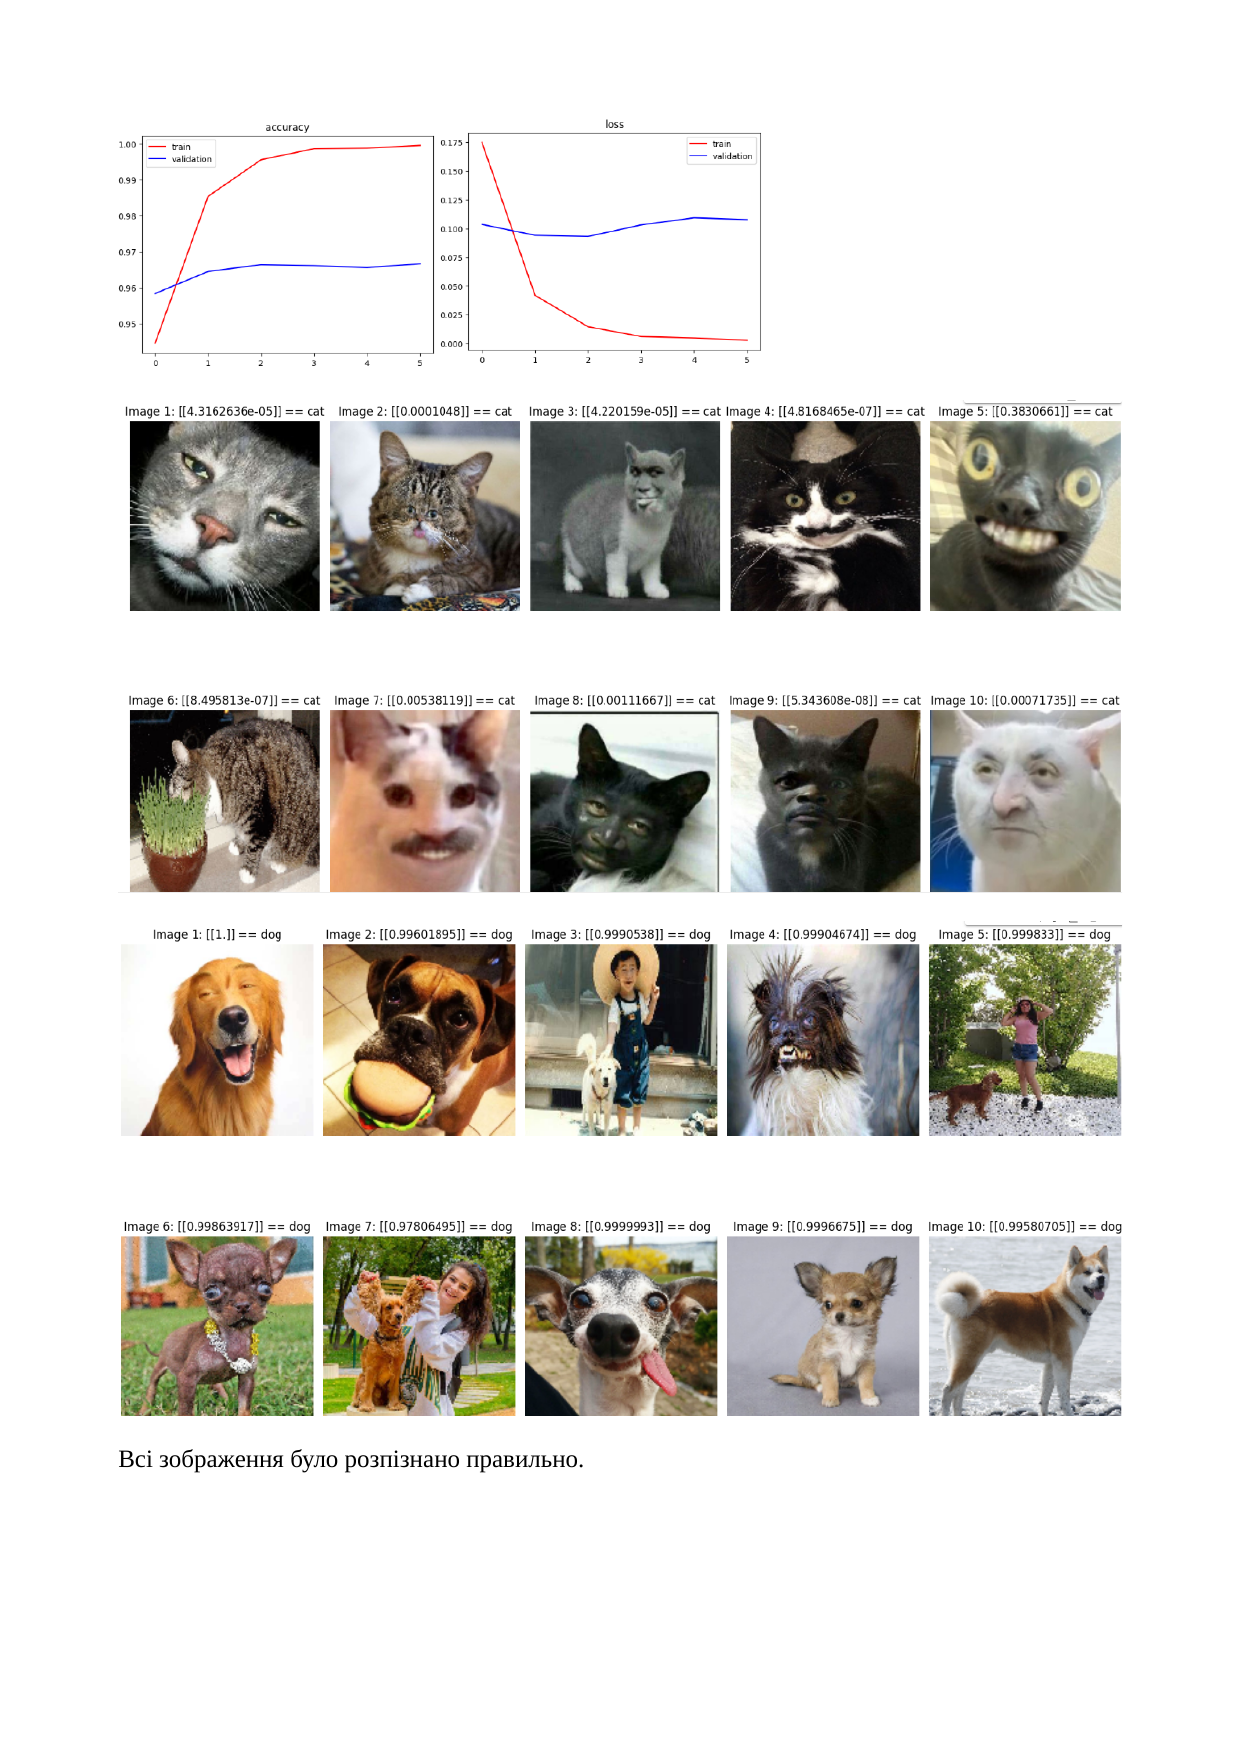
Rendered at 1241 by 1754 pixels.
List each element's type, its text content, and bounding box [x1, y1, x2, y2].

picture [118, 400, 1123, 893]
text Всі зображення було розпізнано правильно. [118, 1444, 1122, 1473]
picture [118, 118, 762, 372]
picture [118, 921, 1123, 1416]
